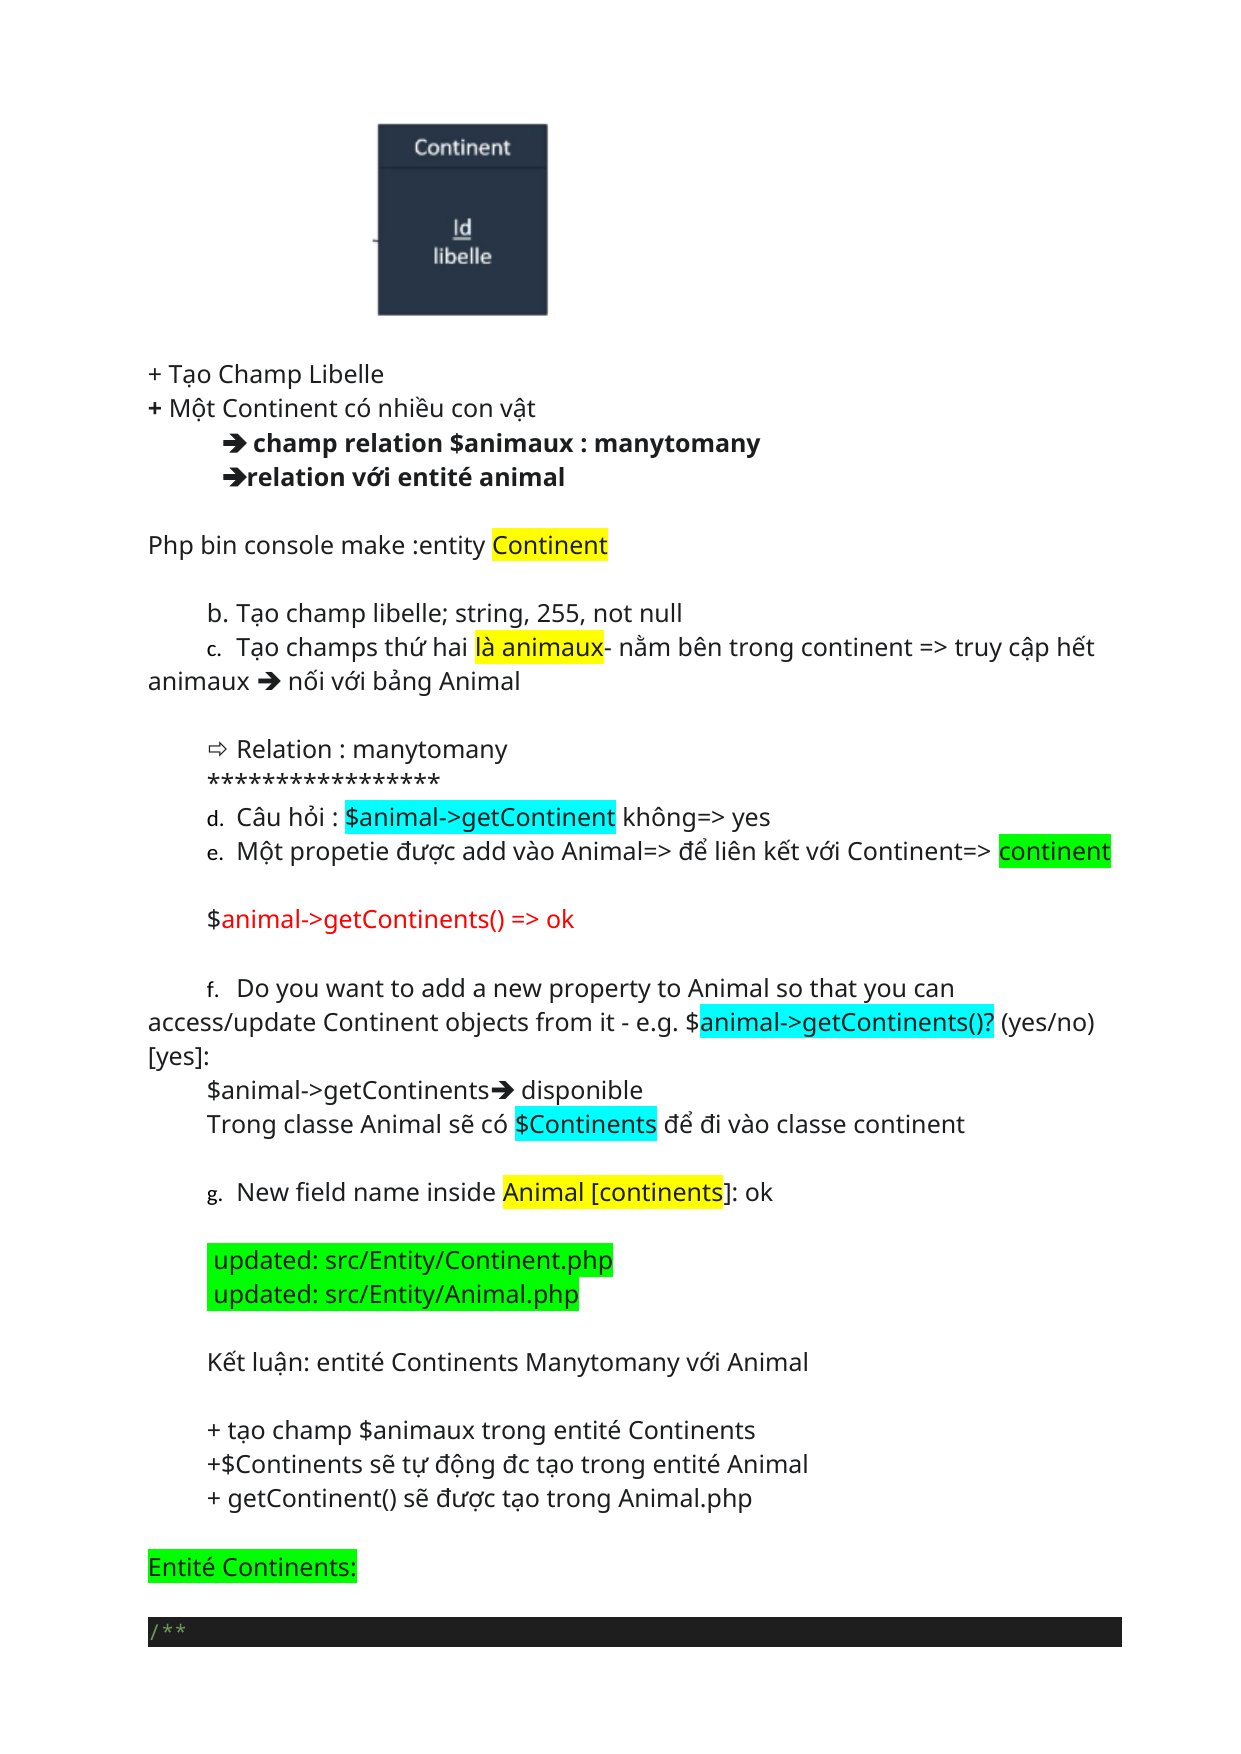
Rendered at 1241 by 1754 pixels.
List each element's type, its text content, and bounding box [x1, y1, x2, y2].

text Php bin console make :entity Continent [148, 527, 1122, 561]
list Tạo champs thứ hai là animaux- nằm bên trong continent => truy cập hết animaux  nối với bảng Animal [148, 629, 1122, 698]
list Tạo champ libelle; string, 255, not null [148, 596, 1122, 629]
text + getContinent() sẽ được tạo trong Animal.php [148, 1481, 1122, 1515]
text + Tạo Champ Libelle [148, 357, 1122, 391]
text /** [148, 1617, 1122, 1647]
text Kết luận: entité Continents Manytomany với Animal [148, 1345, 1122, 1379]
list ***************** [148, 766, 1122, 800]
list Relation : manytomany [148, 732, 1122, 766]
list Do you want to add a new property to Animal so that you can access/update Continent objects from it - e.g. $animal->getContinents()? (yes/no) [yes]: [148, 970, 1122, 1072]
list Câu hỏi : $animal->getContinent không=> yes [148, 800, 1122, 834]
list updated: src/Entity/Animal.php [148, 1277, 1122, 1311]
text  champ relation $animaux : manytomany [148, 425, 1122, 459]
list Trong classe Animal sẽ có $Continents để đi vào classe continent [148, 1106, 1122, 1141]
list Một propetie được add vào Animal=> để liên kết với Continent=> continent [148, 834, 1122, 868]
text relation với entité animal [148, 459, 1122, 493]
text +$Continents sẽ tự động đc tạo trong entité Animal [148, 1447, 1122, 1481]
list $animal->getContinents() => ok [148, 902, 1122, 936]
list Entité Continents: [148, 1549, 1122, 1583]
text + Một Continent có nhiều con vật [148, 391, 1122, 425]
list New field name inside Animal [continents]: ok [148, 1174, 1122, 1209]
text + tạo champ $animaux trong entité Continents [148, 1413, 1122, 1447]
list updated: src/Entity/Continent.php [148, 1243, 1122, 1277]
list $animal->getContinents disponible [148, 1072, 1122, 1106]
